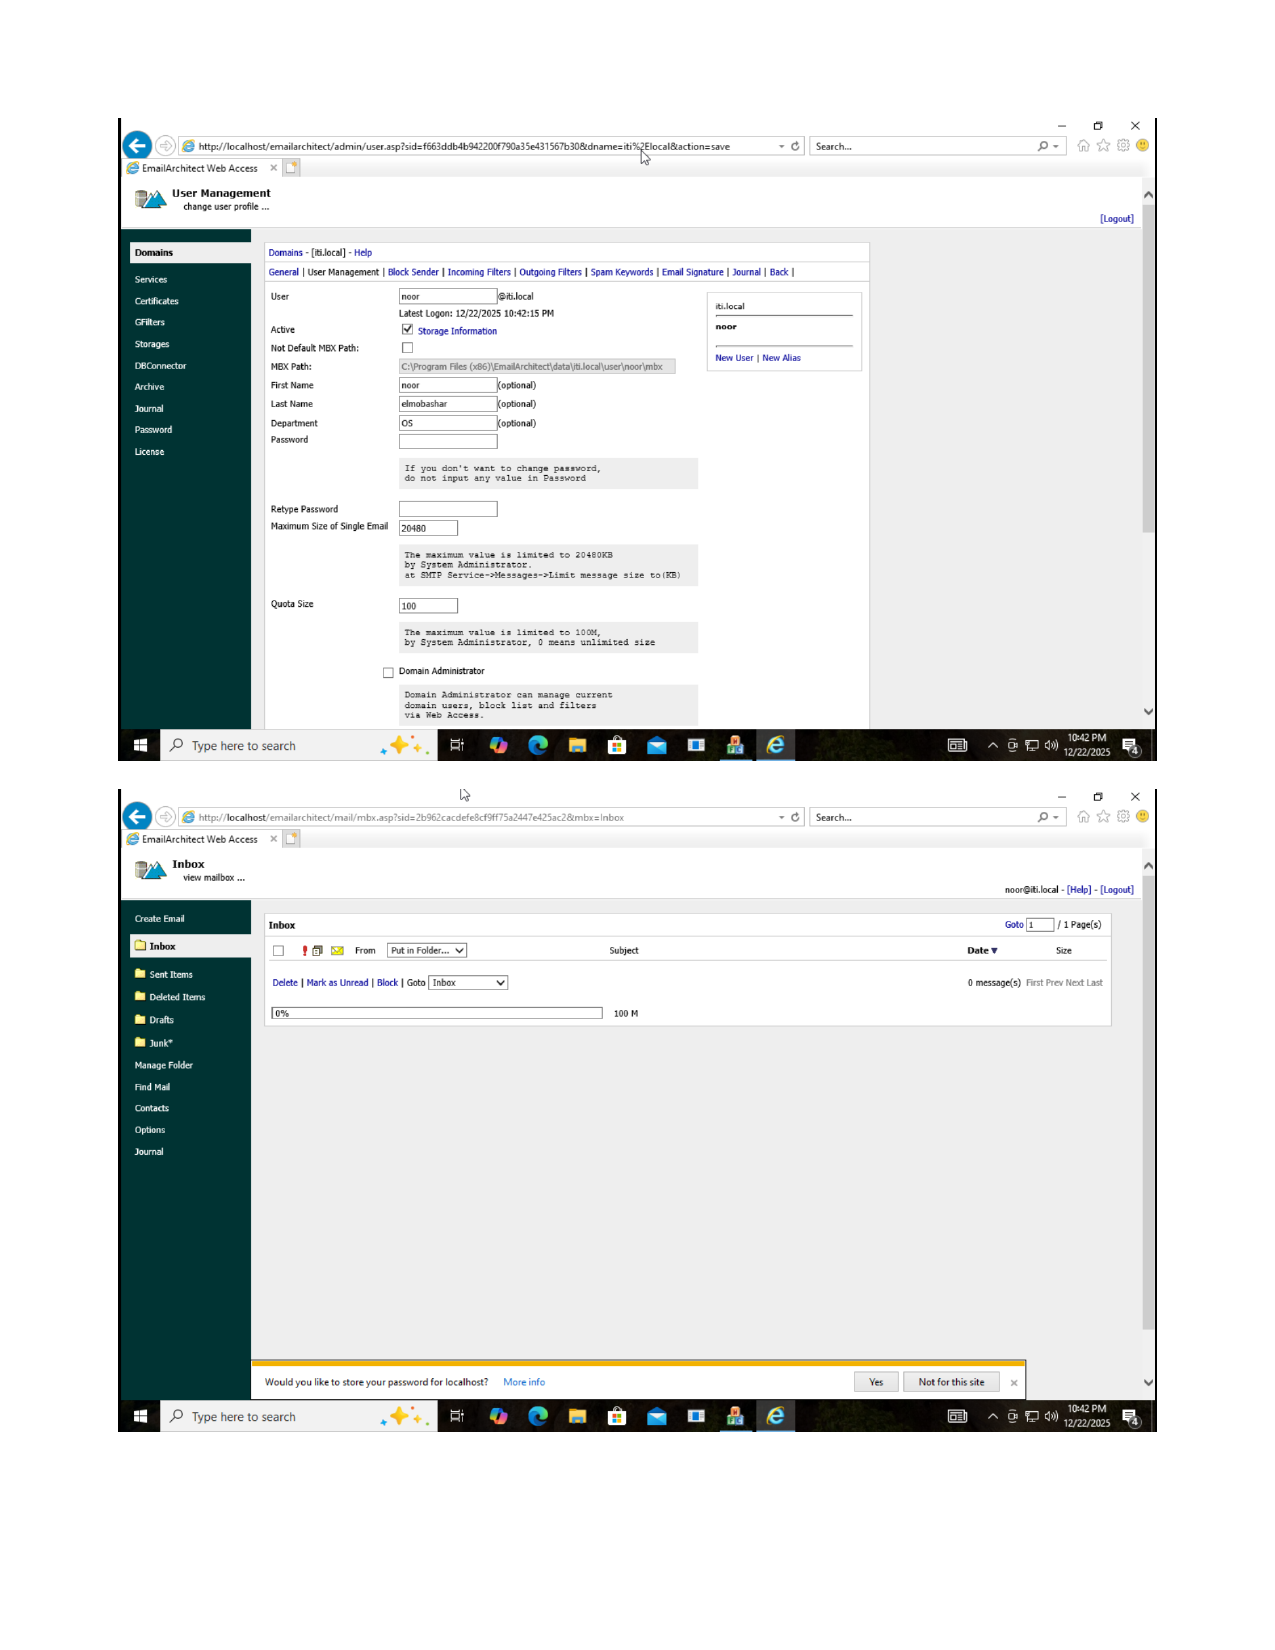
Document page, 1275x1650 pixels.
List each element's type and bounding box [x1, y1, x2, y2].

picture [118, 118, 1157, 761]
picture [118, 789, 1157, 1432]
